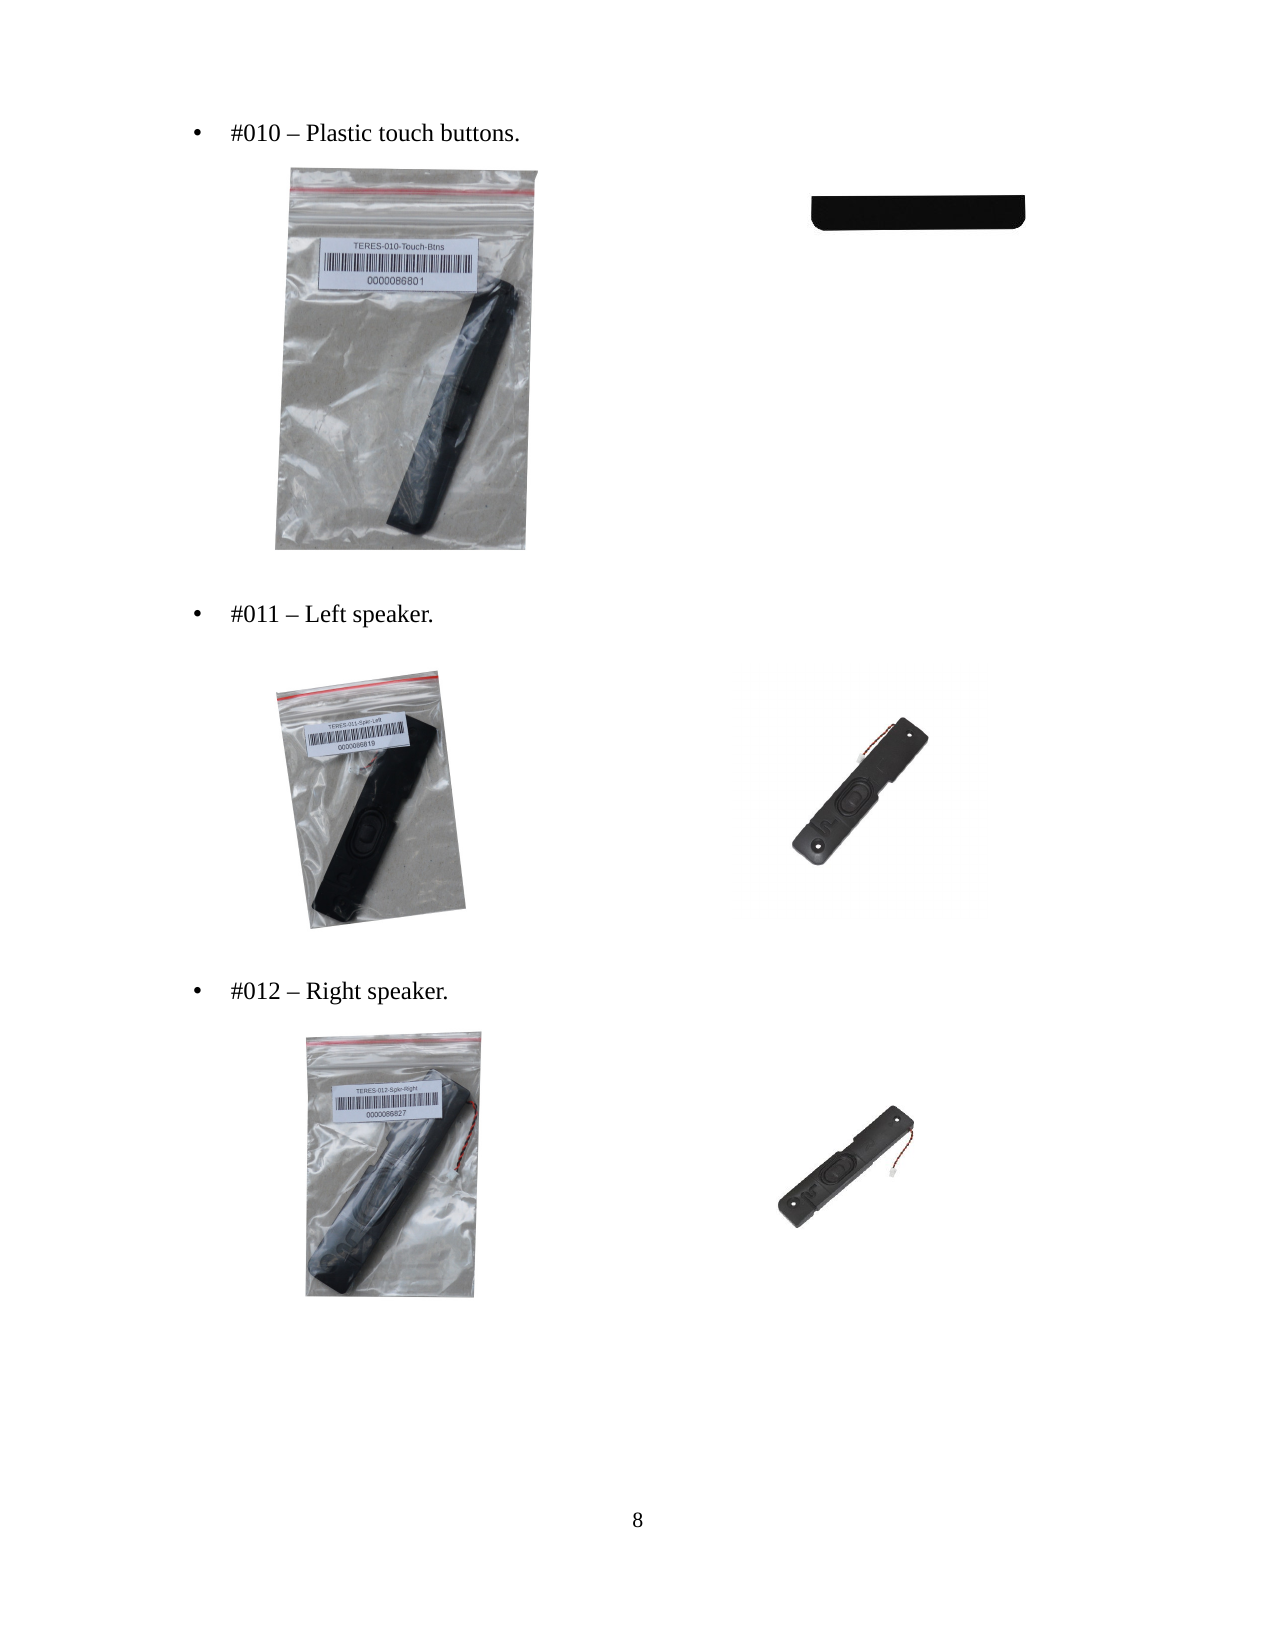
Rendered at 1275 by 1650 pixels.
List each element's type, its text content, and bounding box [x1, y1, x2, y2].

picture [732, 663, 988, 919]
picture [293, 1024, 494, 1305]
picture [206, 158, 607, 559]
picture [679, 158, 1157, 277]
picture [270, 663, 471, 936]
list #010 – Plastic touch buttons. [193, 118, 1157, 147]
picture [717, 1053, 959, 1279]
list #011 – Left speaker. [193, 599, 1157, 628]
list #012 – Right speaker. [193, 976, 1157, 1005]
